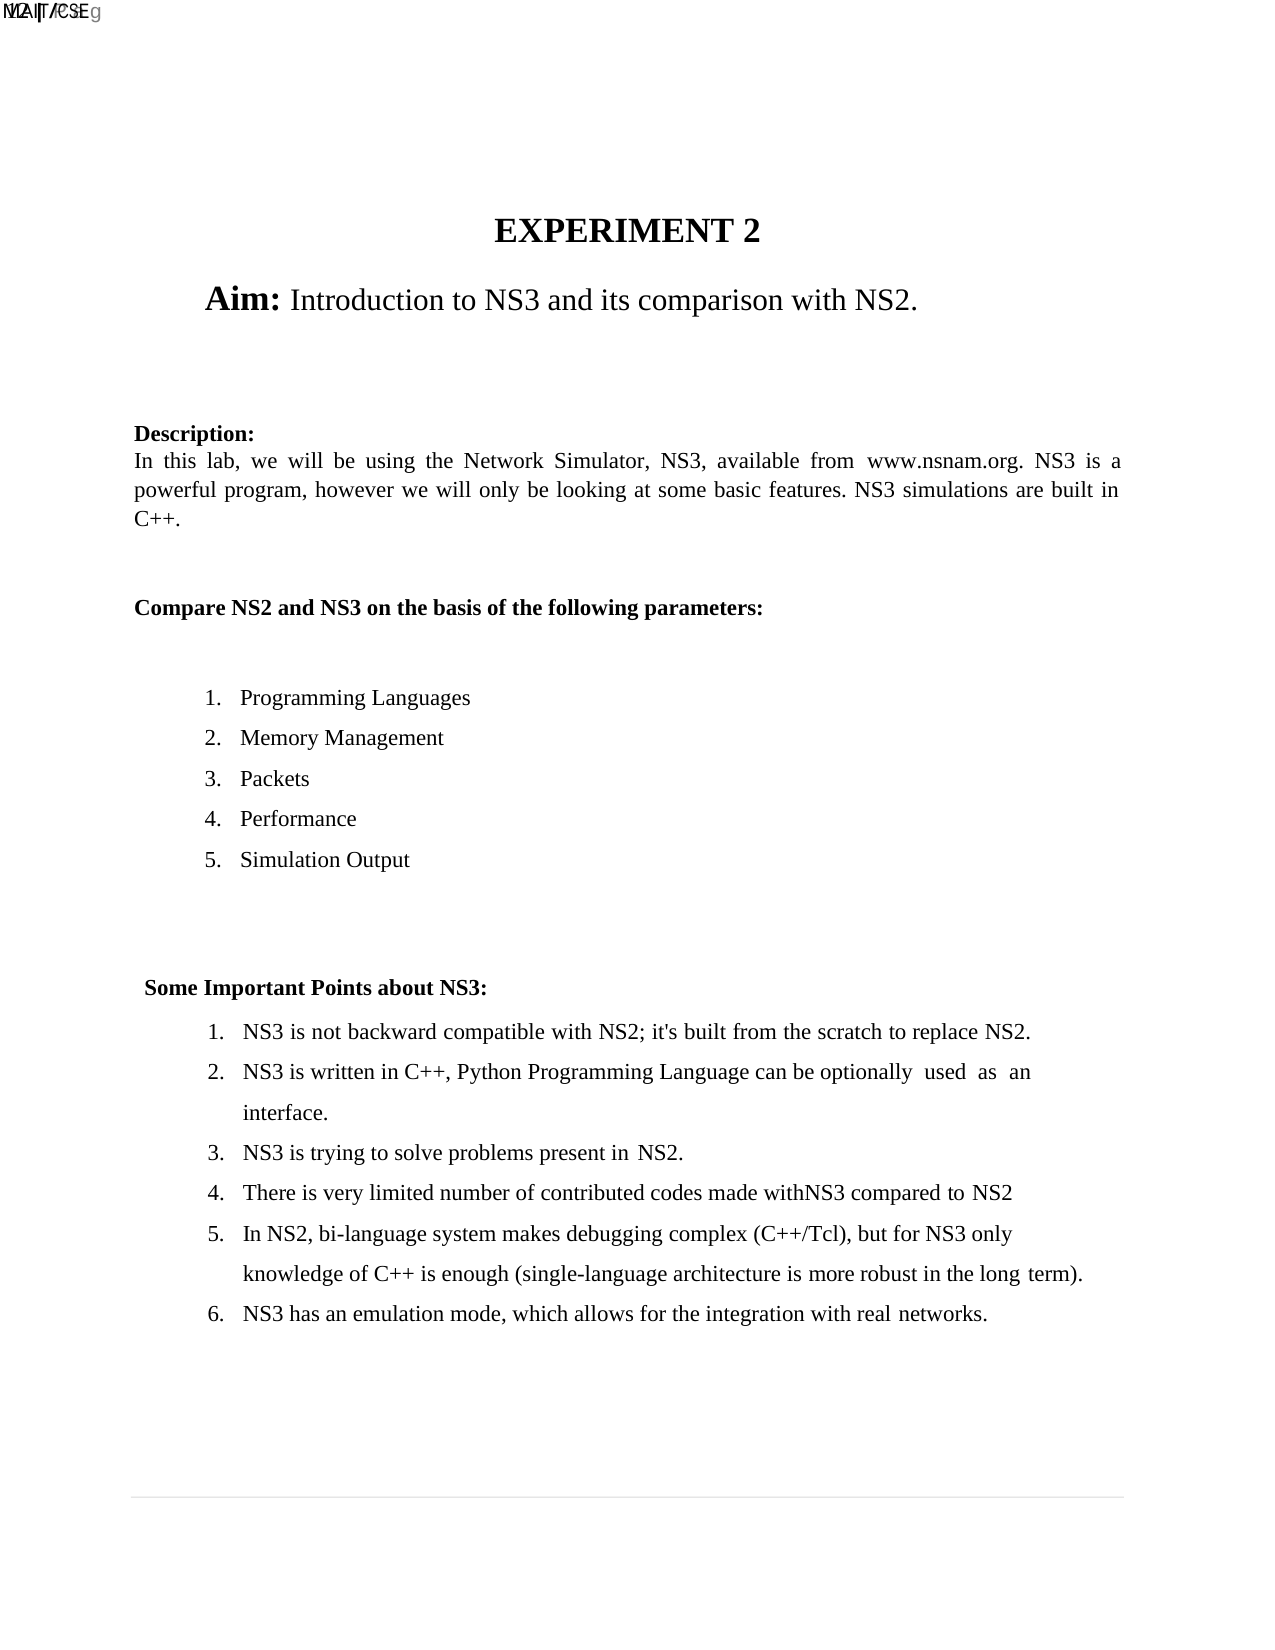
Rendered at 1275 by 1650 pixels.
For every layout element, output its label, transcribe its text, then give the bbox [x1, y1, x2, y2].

list Performance [204, 806, 1212, 832]
text Compare NS2 and NS3 on the basis of the following parameters: [134, 594, 1212, 621]
list NS3 is not backward compatible with NS2; it's built from the scratch to replace NS2. [207, 1018, 1212, 1044]
text Description: [134, 420, 1212, 446]
text Aim: Introduction to NS3 and its comparison with NS2. [204, 277, 1212, 318]
list Programming Languages [204, 684, 1212, 710]
list There is very limited number of contributed codes made withNS3 compared to NS2 [207, 1179, 1212, 1206]
list NS3 is written in C++, Python Programming Language can be optionally used as an interface. [207, 1058, 1122, 1125]
list Packets [204, 765, 1212, 791]
list NS3 is trying to solve problems present in NS2. [207, 1139, 1212, 1165]
text In this lab, we will be using the Network Simulator, NS3, available from www.nsnam.org. NS3 is a powerful program, however we will only be looking at some basic features. NS3 simulations are built in C++. [134, 447, 1121, 531]
subtitle EXPERIMENT 2 [347, 209, 907, 250]
list NS3 has an emulation mode, which allows for the integration with real networks. [207, 1301, 1212, 1327]
text Some Important Points about NS3: [144, 973, 1212, 1000]
list In NS2, bi-language system makes debugging complex (C++/Tcl), but for NS3 only knowledge of C++ is enough (single-language architecture is more robust in the long term). [207, 1220, 1105, 1287]
list Simulation Output [204, 846, 1212, 872]
list Memory Management [204, 724, 1212, 751]
